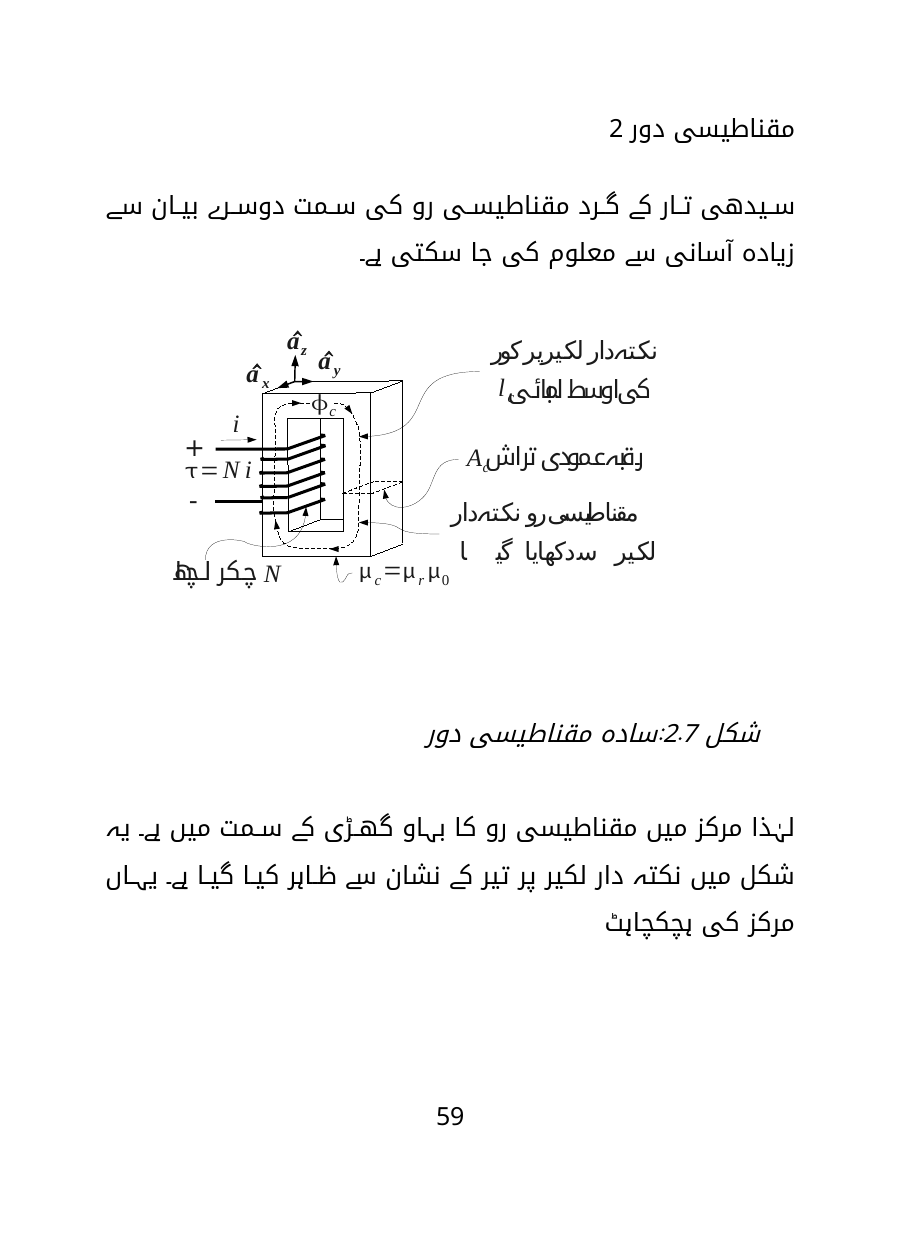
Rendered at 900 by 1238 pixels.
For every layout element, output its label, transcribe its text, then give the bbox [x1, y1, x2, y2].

text لہٰذا مرکز میں مقناطیسی رو کا بہاو گھڑی کے سمت میں ہے۔ یہ شکل میں نکتہ دار لکیر پر تیر کے نشان سے ظاہر کیا گیا ہے۔ یہاں مرکز کی ہچکچاہٹ [105, 805, 795, 947]
text شکل 2.7:سادہ مقناطیسی دور [140, 302, 759, 758]
text ان دو بیانات میں پہلا بیان، لچھے میں مقناطیسی رو کی سمت معلوم کرنے کے لئے زیادہ آسان ثابت ہوتا ہے جبکہ کسی ایک سیدھی تار کے گرد مقناطیسی رو کی سمت دوسرے بیان سے زیادہ آسانی سے معلوم کی جا سکتی ہے۔ [105, 182, 795, 277]
